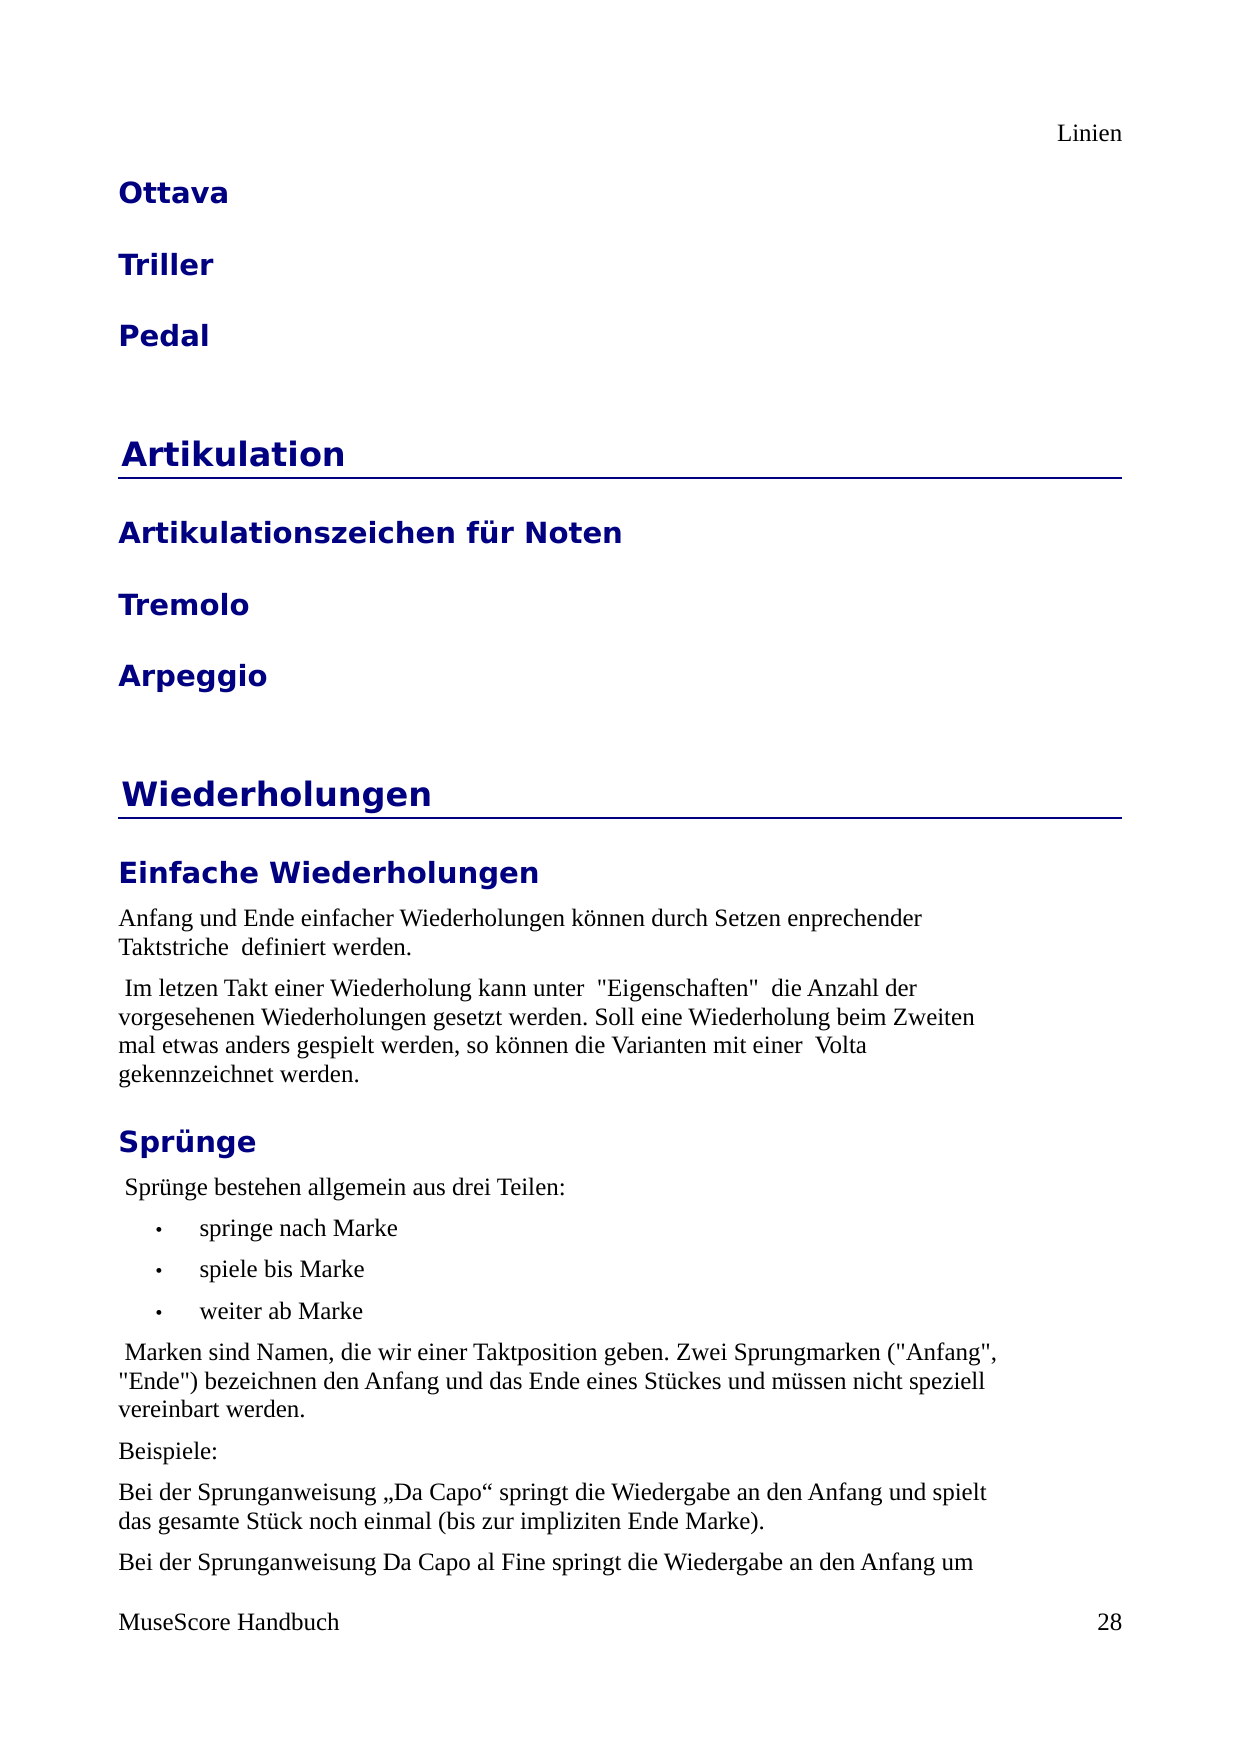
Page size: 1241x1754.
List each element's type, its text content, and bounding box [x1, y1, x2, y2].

text Sprünge bestehen allgemein aus drei Teilen: [118, 1172, 1004, 1201]
text Bei der Sprunganweisung „Da Capo“ springt die Wiedergabe an den Anfang und spielt das gesamte Stück noch einmal (bis zur impliziten Ende Marke). [118, 1477, 1004, 1534]
list weiter ab Marke [156, 1296, 1004, 1324]
list springe nach Marke [156, 1213, 1004, 1242]
subtitle Arpeggio [118, 659, 1122, 693]
text Beispiele: [118, 1436, 1004, 1464]
list spiele bis Marke [156, 1254, 1004, 1283]
subtitle Ottava [118, 176, 1122, 210]
text Bei der Sprunganweisung Da Capo al Fine springt die Wiedergabe an den Anfang um [118, 1547, 1004, 1576]
subtitle Artikulation [118, 432, 1122, 477]
text Marken sind Namen, die wir einer Taktposition geben. Zwei Sprungmarken ("Anfang", "Ende") bezeichnen den Anfang und das Ende eines Stückes und müssen nicht speziell vereinbart werden. [118, 1337, 1004, 1423]
subtitle Sprünge [118, 1126, 1122, 1159]
text Im letzen Takt einer Wiederholung kann unter "Eigenschaften" die Anzahl der vorgesehenen Wiederholungen gesetzt werden. Soll eine Wiederholung beim Zweiten mal etwas anders gespielt werden, so können die Varianten mit einer Volta gekennzeichnet werden. [118, 973, 1004, 1088]
subtitle Einfache Wiederholungen [118, 857, 1122, 891]
subtitle Triller [118, 248, 1122, 282]
text Anfang und Ende einfacher Wiederholungen können durch Setzen enprechender Taktstriche definiert werden. [118, 903, 1004, 961]
subtitle Artikulationszeichen für Noten [118, 516, 1122, 550]
subtitle Tremolo [118, 588, 1122, 622]
subtitle Wiederholungen [118, 772, 1122, 817]
subtitle Pedal [118, 319, 1122, 353]
